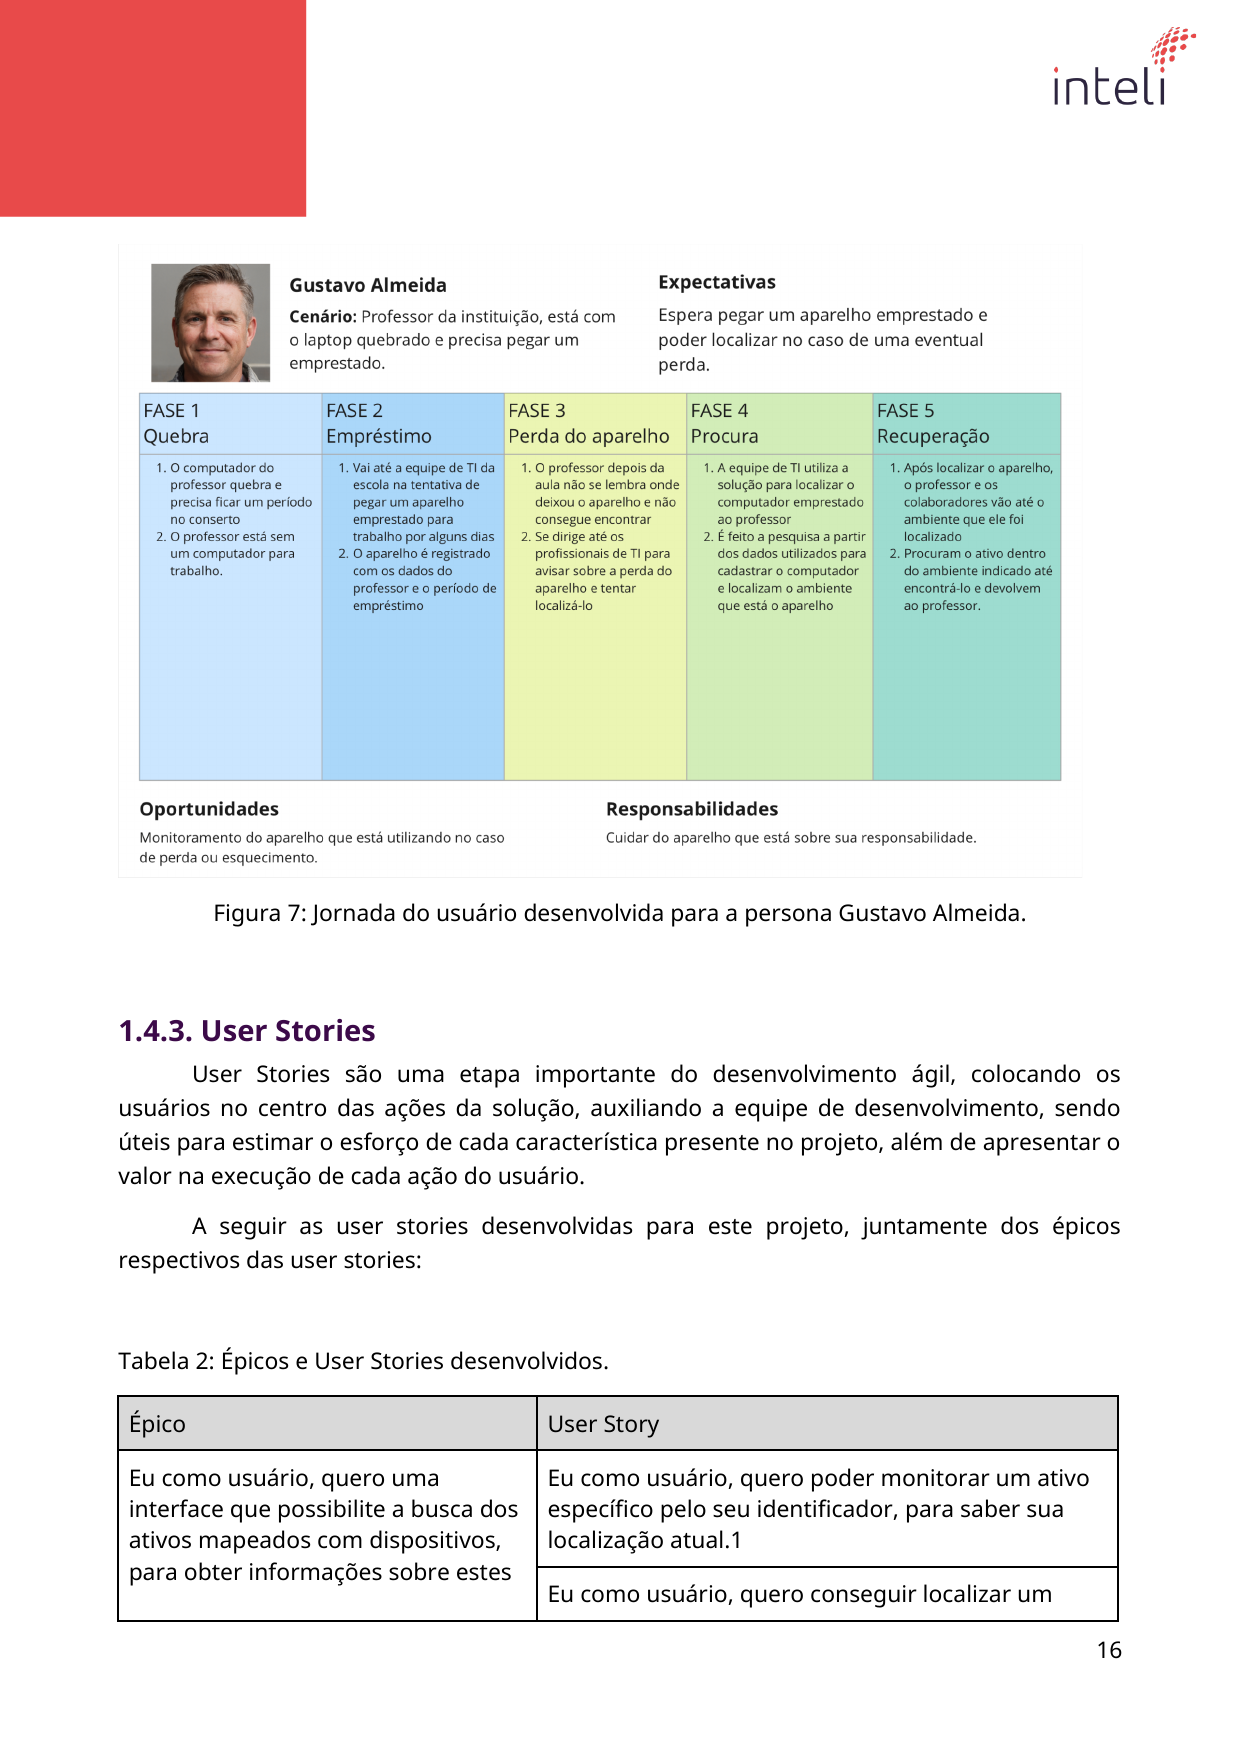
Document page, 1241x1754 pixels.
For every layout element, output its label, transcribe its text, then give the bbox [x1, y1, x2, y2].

text Figura 7: Jornada do usuário desenvolvida para a persona Gustavo Almeida. [118, 897, 1122, 928]
table_header Épico [119, 1397, 536, 1449]
text Tabela 2: Épicos e User Stories desenvolvidos. [118, 1344, 1122, 1376]
table_header User Story [538, 1397, 1117, 1449]
picture [118, 244, 1083, 878]
table_cell Eu como usuário, quero conseguir localizar um [538, 1568, 1117, 1620]
text User Stories são uma etapa importante do desenvolvimento ágil, colocando os usuários no centro das ações da solução, auxiliando a equipe de desenvolvimento, sendo úteis para estimar o esforço de cada característica presente no projeto, além de apresentar o valor na execução de cada ação do usuário. [118, 1058, 1122, 1191]
table_cell Eu como usuário, quero poder monitorar um ativo específico pelo seu identificador, para saber sua localização atual.1 [538, 1451, 1117, 1566]
text A seguir as user stories desenvolvidas para este projeto, juntamente dos épicos respectivos das user stories: [118, 1210, 1122, 1275]
table_cell Eu como usuário, quero uma interface que possibilite a busca dos ativos mapeados com dispositivos, para obter informações sobre estes [119, 1451, 536, 1620]
subtitle 1.4.3. User Stories [118, 1010, 1122, 1050]
picture [0, 0, 307, 217]
picture [1054, 27, 1197, 105]
